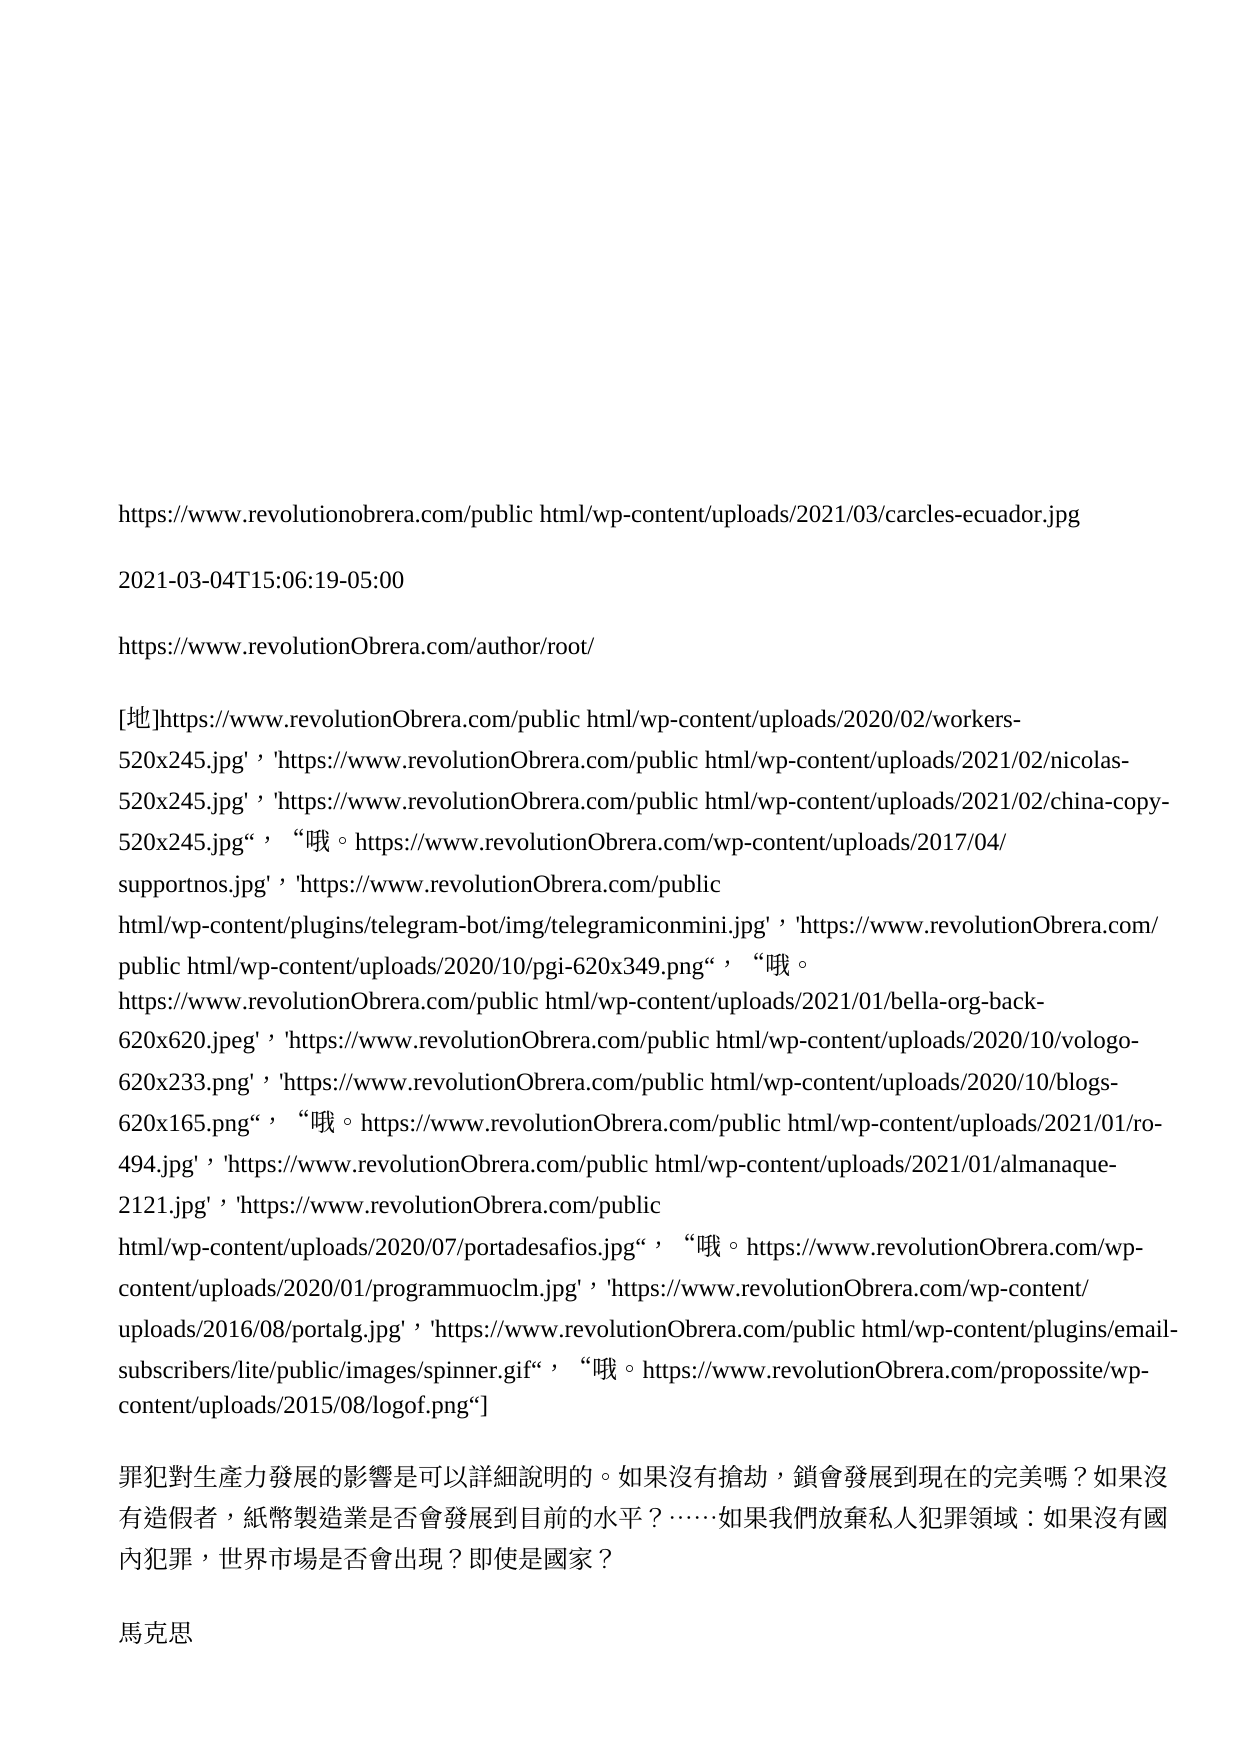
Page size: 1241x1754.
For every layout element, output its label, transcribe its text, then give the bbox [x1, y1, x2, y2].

text https://www.revolutionobrera.com/public html/wp-content/uploads/2021/03/carcles-ecuador.jpg 2021-03-04T15:06:19-05:00 https://www.revolutionObrera.com/author/root/ [地]https://www.revolutionObrera.com/public html/wp-content/uploads/2020/02/workers-520x245.jpg'，'https://www.revolutionObrera.com/public html/wp-content/uploads/2021/02/nicolas-520x245.jpg'，'https://www.revolutionObrera.com/public html/wp-content/uploads/2021/02/china-copy-520x245.jpg“，“哦。https://www.revolutionObrera.com/wp-content/uploads/2017/04/supportnos.jpg'，'https://www.revolutionObrera.com/public html/wp-content/plugins/telegram-bot/img/telegramiconmini.jpg'，'https://www.revolutionObrera.com/public html/wp-content/uploads/2020/10/pgi-620x349.png“，“哦。https://www.revolutionObrera.com/public html/wp-content/uploads/2021/01/bella-org-back-620x620.jpeg'，'https://www.revolutionObrera.com/public html/wp-content/uploads/2020/10/vologo-620x233.png'，'https://www.revolutionObrera.com/public html/wp-content/uploads/2020/10/blogs-620x165.png“，“哦。https://www.revolutionObrera.com/public html/wp-content/uploads/2021/01/ro-494.jpg'，'https://www.revolutionObrera.com/public html/wp-content/uploads/2021/01/almanaque-2121.jpg'，'https://www.revolutionObrera.com/public html/wp-content/uploads/2020/07/portadesafios.jpg“，“哦。https://www.revolutionObrera.com/wp-content/uploads/2020/01/programmuoclm.jpg'，'https://www.revolutionObrera.com/wp-content/uploads/2016/08/portalg.jpg'，'https://www.revolutionObrera.com/public html/wp-content/plugins/email-subscribers/lite/public/images/spinner.gif“，“哦。https://www.revolutionObrera.com/propossite/wp-content/uploads/2015/08/logof.png“] 罪犯對生產力發展的影響是可以詳細說明的。如果沒有搶劫，鎖會發展到現在的完美嗎？如果沒有造假者，紙幣製造業是否會發展到目前的水平？……如果我們放棄私人犯罪領域：如果沒有國內犯罪，世界市場是否會出現？即使是國家？ 馬克思 3月1日攝於大紫堡紅 監獄不是社會的毒瘤，它們是社會本身，以各種形式暴露出來，但在一個特定的舞臺上。 在過去的幾天裡，大約100名囚犯被屠殺的方式是人類所能想象的最殘酷的。切除器官、肢解四肢、斬首、絞刑等，進一步暴露了恢復性言論和國家機構效率的謬誤，以及困擾社會的巨大危機，這些危機在各個方面都受到侵蝕。 面對這些事實，許多部門發出了呼籲，指出必須執行無期徒刑或死刑。也有人認為犯罪的“自然”狀態或這些反常行為的先天衍生。 新聞界談到監獄系統的弱點，就好像它不在國家的社會結構之外一樣，他們談到缺乏道德和道德價值觀，歸根結底，他們正在尋找藉口或論據，試圖為不合理的行為辯護。 該國監獄的監視和控制系統是該地區最現代化的系統之一，幾乎不可能在沒有監控攝像頭、金屬探測器、掃描器和其他安全過濾器的情況下輸入10美分。 監獄裡有刺刀、工業砍刀、彈藥、手槍、手榴彈、步槍（在幾次搜查中發現了戰爭步槍）、電話，當然，這一切的核心——各種毒品——都是犯罪團伙與警察結盟的產物，導遊和行政人員；換言之，雖然幫派確實是中心，但整個機構、警察和行政結構的共謀使監獄內外的功能和可持續性得以實現。 很難確定有多少錢被轉移到所謂的康復中心。每個人都必須每月支付手機費、車間費甚至教育費。此外，一部室內電話的費用可能在800-1200美元之間。事實上，導遊和警察把他們賣了；三個月後，他們被帶到被徵用的囚犯那裡，然後把他們賣給不同病房的其他囚犯。如果該國有近4萬名囚犯，基本上有4個強大和眾多的幫派存在於所有這些中心，那麼對這些人及其同夥來說，這是一個很好的殺人理由。 該國的監獄問題是系統性的。犯罪率正在迅速上升，沒有法律和/或強制措施能夠控制到它們對半封建生產方式和關係的笨拙動態作出反應的程度，無法消除導致社會某些階層崩潰的結構性條件。 誠然，82人是在舊州憲法規定的責任範圍內被殺害的，其目的是懲罰犯罪，使被拘留者康復，然後重新融入社會；然而，與這些囚犯一樣，他們的受害者和普通人在群眾中，國家又失敗了，不是因為它想失敗，而是因為這是它的邏輯，它的組織方式是為了維護少數大資產階級和大地主的利益，其餘的人口是可以利用的、可以拋棄的或可以替代的。 法律不是為了在人民的社會行為中建立某種平衡，而是為了維持官僚資本主義和舊權力。我們只需要看看，在所謂的康復中心，成年監獄人口多，患有災難性疾病，沒有采取任何措施及時有效地照顧他們。幾十名囚犯在這些設施中死於疾病和忽視；然而，幾天前，一名法官裁定，雅各布·布卡拉姆（前總統的兒子，也是司法部的囚犯阿卜杜拉·布卡拉姆）將被給予替代措施，因為他在基多的寒冷中很難應付。這是愚蠢的！你被軟禁在瓜亞基爾！ 恩格斯非常客觀地指出：“當一個人對另一個人造成傷害，使他或她死亡時，我們說這是謀殺；如果行為人是有預謀的，我們認為他的行為是犯罪。但是，當社會使數以百計的無產階級處於一種必然面臨過早和不正常死亡的境地時，當它奪走成千上萬人的基本生存手段，強加給他們其他生活條件時這樣，他們就不可能生存；當她用法律的有力武器強迫他們留在這種情況下，直到死亡來臨，這是不可避免的後果；……當她非常清楚，成千上萬的人將成為這些生存條件的受害者，但她允許因此，所犯的是一種罪行，與個人所犯的罪行非常相似，只是在這種情況下，這是一種更隱蔽、更背信棄義的罪行，一種沒有人能為自己辯護的罪行，而不是一種罪行，因為凶手看不見，因為凶手是每個人，而不是任何人，因為受害者的死亡似乎當然，犯下的罪比不犯下的罪要少，但這並不是說這是一種犯罪。”（恩格斯：英國工人階級的狀況） 在這個國家有一種雙重道德。就在監獄大屠殺發生前幾天，十幾人因對一群身心殘疾兒童的持續和有系統的強姦而被捕；當然，資產階級的新聞界和國家為了正確對待受害者和受害者而進行的干預，都回避了這種反常現象。今天，強姦、謀殺、四分五裂、搶劫、私刑、販毒、私營企業主或公職人員腐敗被視為一種常態，是不可避免的，是我們必須習慣的。 如果一個政府官員或私營企業能夠偽造檢測COVID 19的證據和疫苗，以保護該流行病的人口，或者在購買和分發所有這些針對COVID的投入時犯下腐敗行為，我們是否可以對監獄裡發生的事情感到驚訝？當然不是，這些罪行與監獄中的謀殺和有組織犯罪一樣或更嚴重，因為它們涉及到更多的人，他們受到傷害，從公共和私營機構危害大眾的健康和生命。 [118, 466, 1181, 1683]
